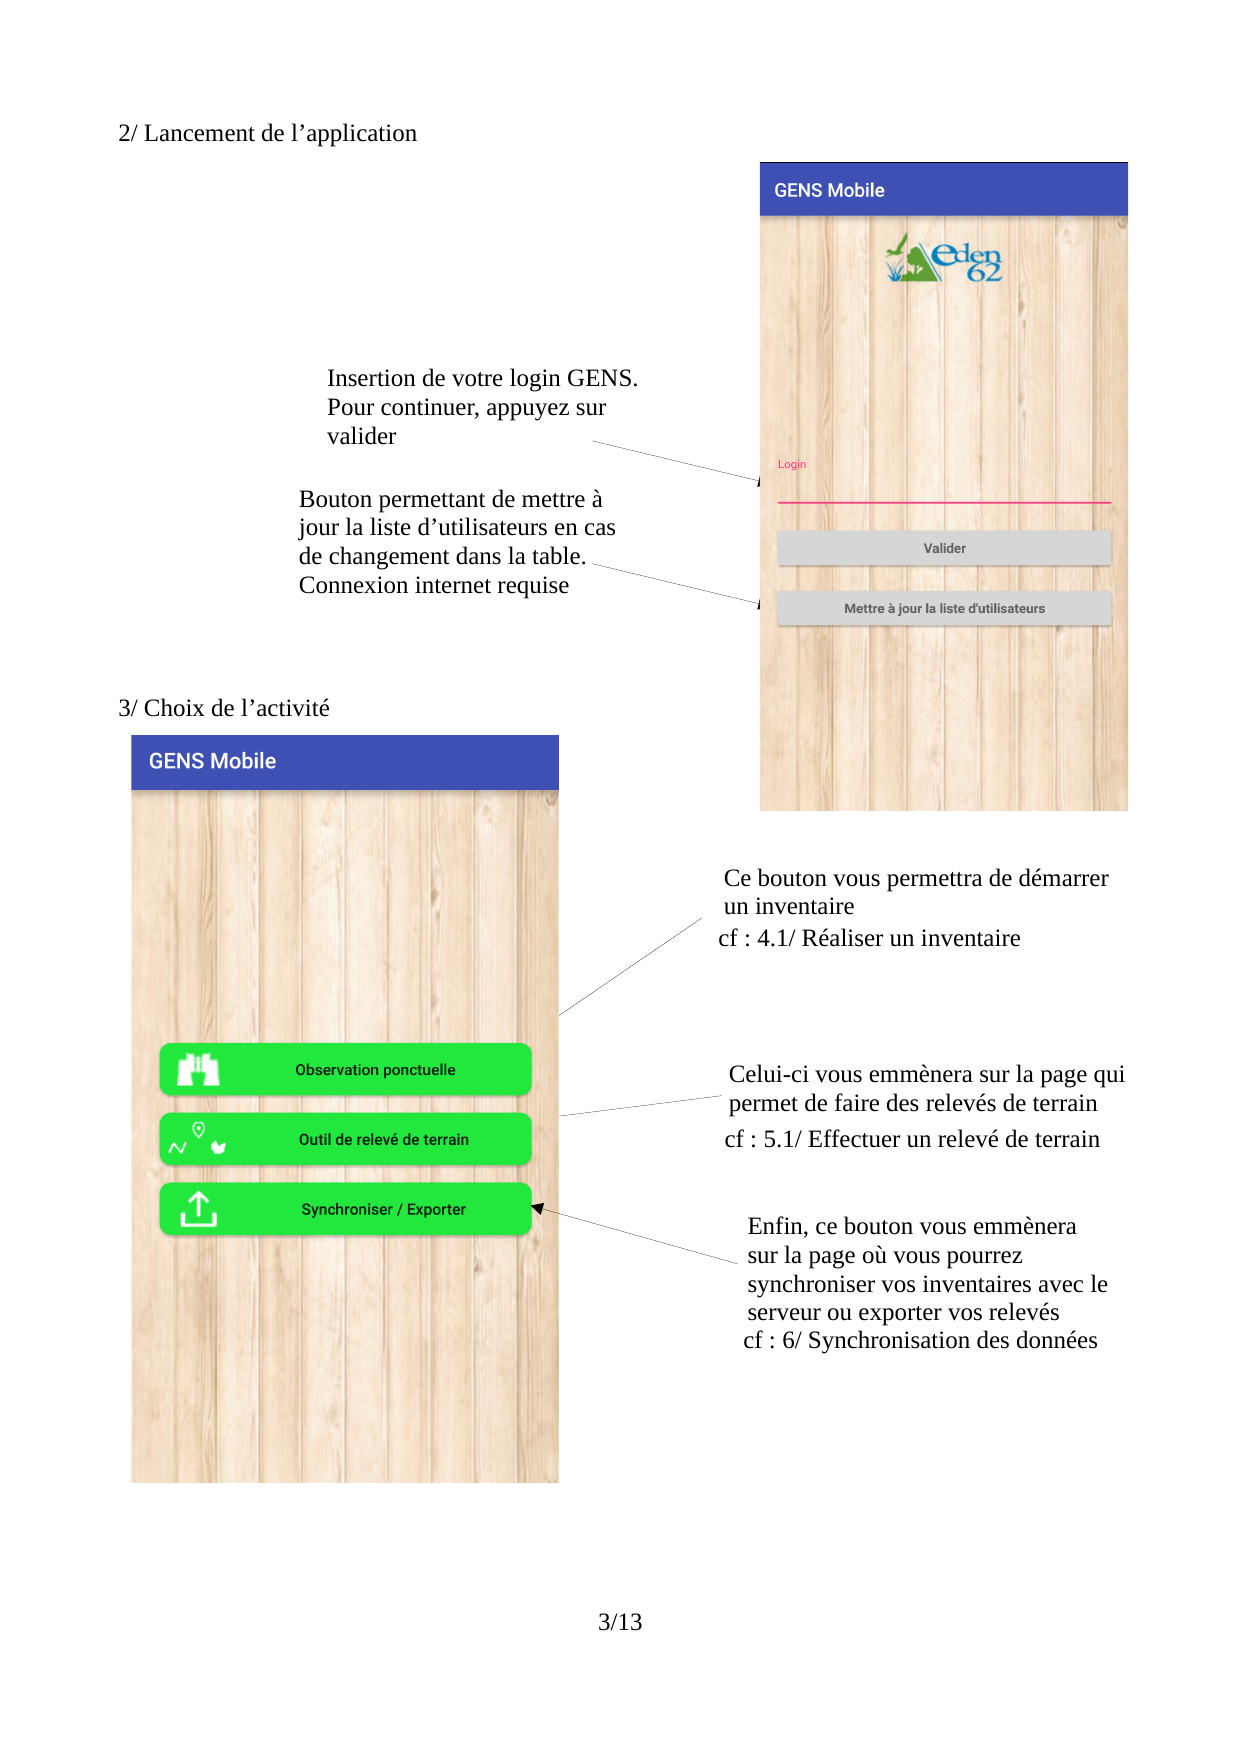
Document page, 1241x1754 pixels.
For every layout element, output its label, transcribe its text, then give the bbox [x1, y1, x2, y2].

text 3/ Choix de l’activité [118, 693, 759, 722]
text [559, 923, 692, 952]
text cf : 6/ Synchronisation des données [559, 1326, 1122, 1354]
picture [131, 735, 559, 1483]
text cf : 5.1/ Effectuer un relevé de terrain [559, 1124, 1122, 1153]
text cf : 4.1/ Réaliser un inventaire [654, 923, 1122, 952]
text 2/ Lancement de l’application [118, 118, 1122, 147]
picture [759, 162, 1129, 811]
